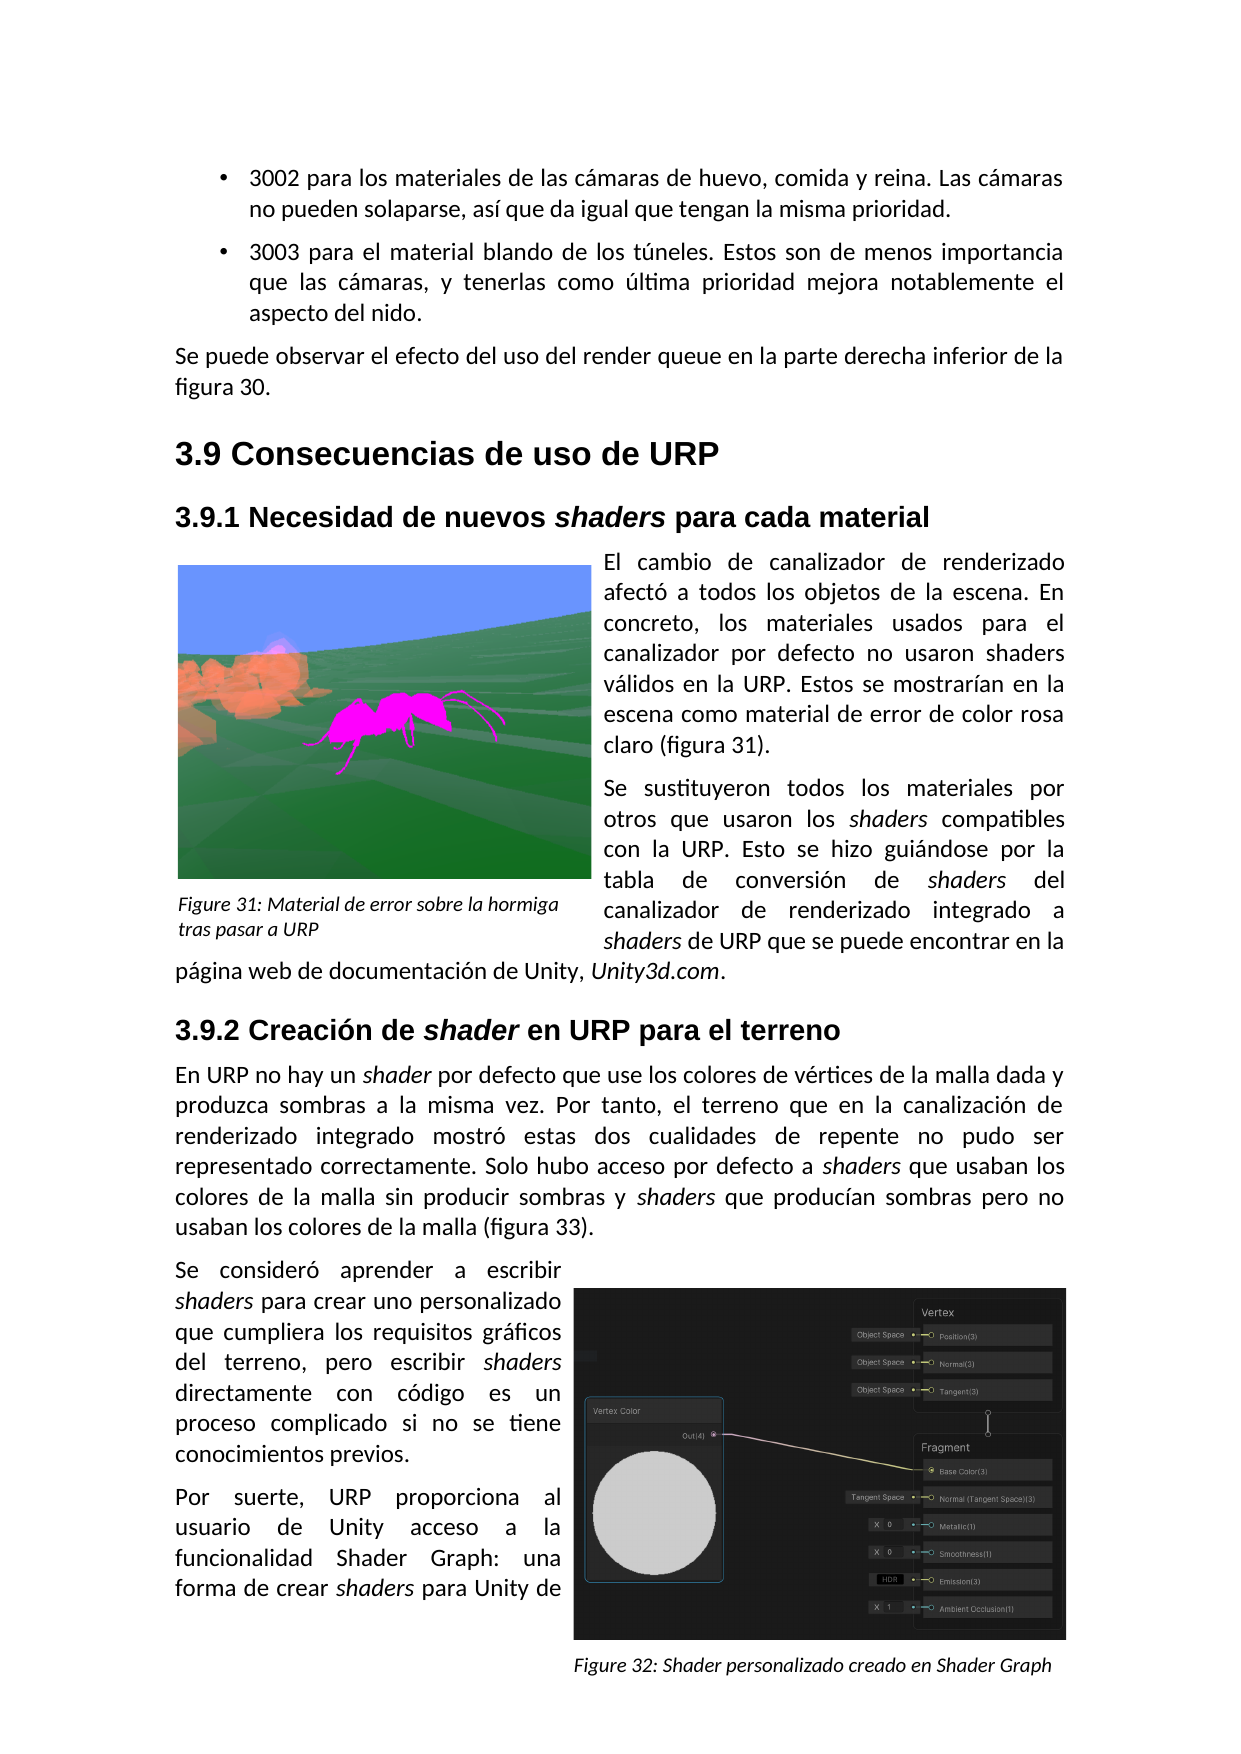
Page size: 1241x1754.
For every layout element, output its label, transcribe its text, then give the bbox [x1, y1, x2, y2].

text En URP no hay un shader por defecto que use los colores de vértices de la malla dada y produzca sombras a la misma vez. Por tanto, el terreno que en la canalización de renderizado integrado mostró estas dos cualidades de repente no pudo ser representado correctamente. Solo hubo acceso por defecto a shaders que usaban los colores de la malla sin producir sombras y shaders que producían sombras pero no usaban los colores de la malla (figura 33). [175, 1059, 1065, 1242]
text Se sustituyeron todos los materiales por otros que usaron los shaders compatibles con la URP. Esto se hizo guiándose por la tabla de conversión de shaders del canalizador de renderizado integrado a shaders de URP que se puede encontrar en la página web de documentación de Unity, Unity3d.com. [175, 772, 1065, 986]
subtitle Consecuencias de uso de URP [175, 434, 1065, 473]
subtitle Creación de shader en URP para el terreno [175, 1013, 1065, 1046]
text Figure 32: Shader personalizado creado en Shader Graph [574, 1640, 1066, 1677]
picture [573, 1288, 1067, 1640]
text Por suerte, URP proporciona al usuario de Unity acceso a la funcionalidad Shader Graph: una forma de crear shaders para Unity de [175, 1481, 573, 1603]
text Se puede observar el efecto del uso del render queue en la parte derecha inferior de la figura 30. [175, 340, 1065, 401]
list 3003 para el material blando de los túneles. Estos son de menos importancia que las cámaras, y tenerlas como última prioridad mejora notablemente el aspecto del nido. [219, 236, 1065, 328]
picture [177, 565, 592, 879]
text Figure 31: Material de error sobre la hormiga tras pasar a URP [178, 879, 592, 942]
list 3002 para los materiales de las cámaras de huevo, comida y reina. Las cámaras no pueden solaparse, así que da igual que tengan la misma prioridad. [219, 162, 1065, 223]
text Se consideró aprender a escribir shaders para crear uno personalizado que cumpliera los requisitos gráficos del terreno, pero escribir shaders directamente con código es un proceso complicado si no se tiene conocimientos previos. [175, 1254, 1066, 1468]
subtitle Necesidad de nuevos shaders para cada material [175, 500, 1065, 533]
text El cambio de canalizador de renderizado afectó a todos los objetos de la escena. En concreto, los materiales usados para el canalizador por defecto no usaron shaders válidos en la URP. Estos se mostrarían en la escena como material de error de color rosa claro (figura 31). [175, 546, 1065, 760]
